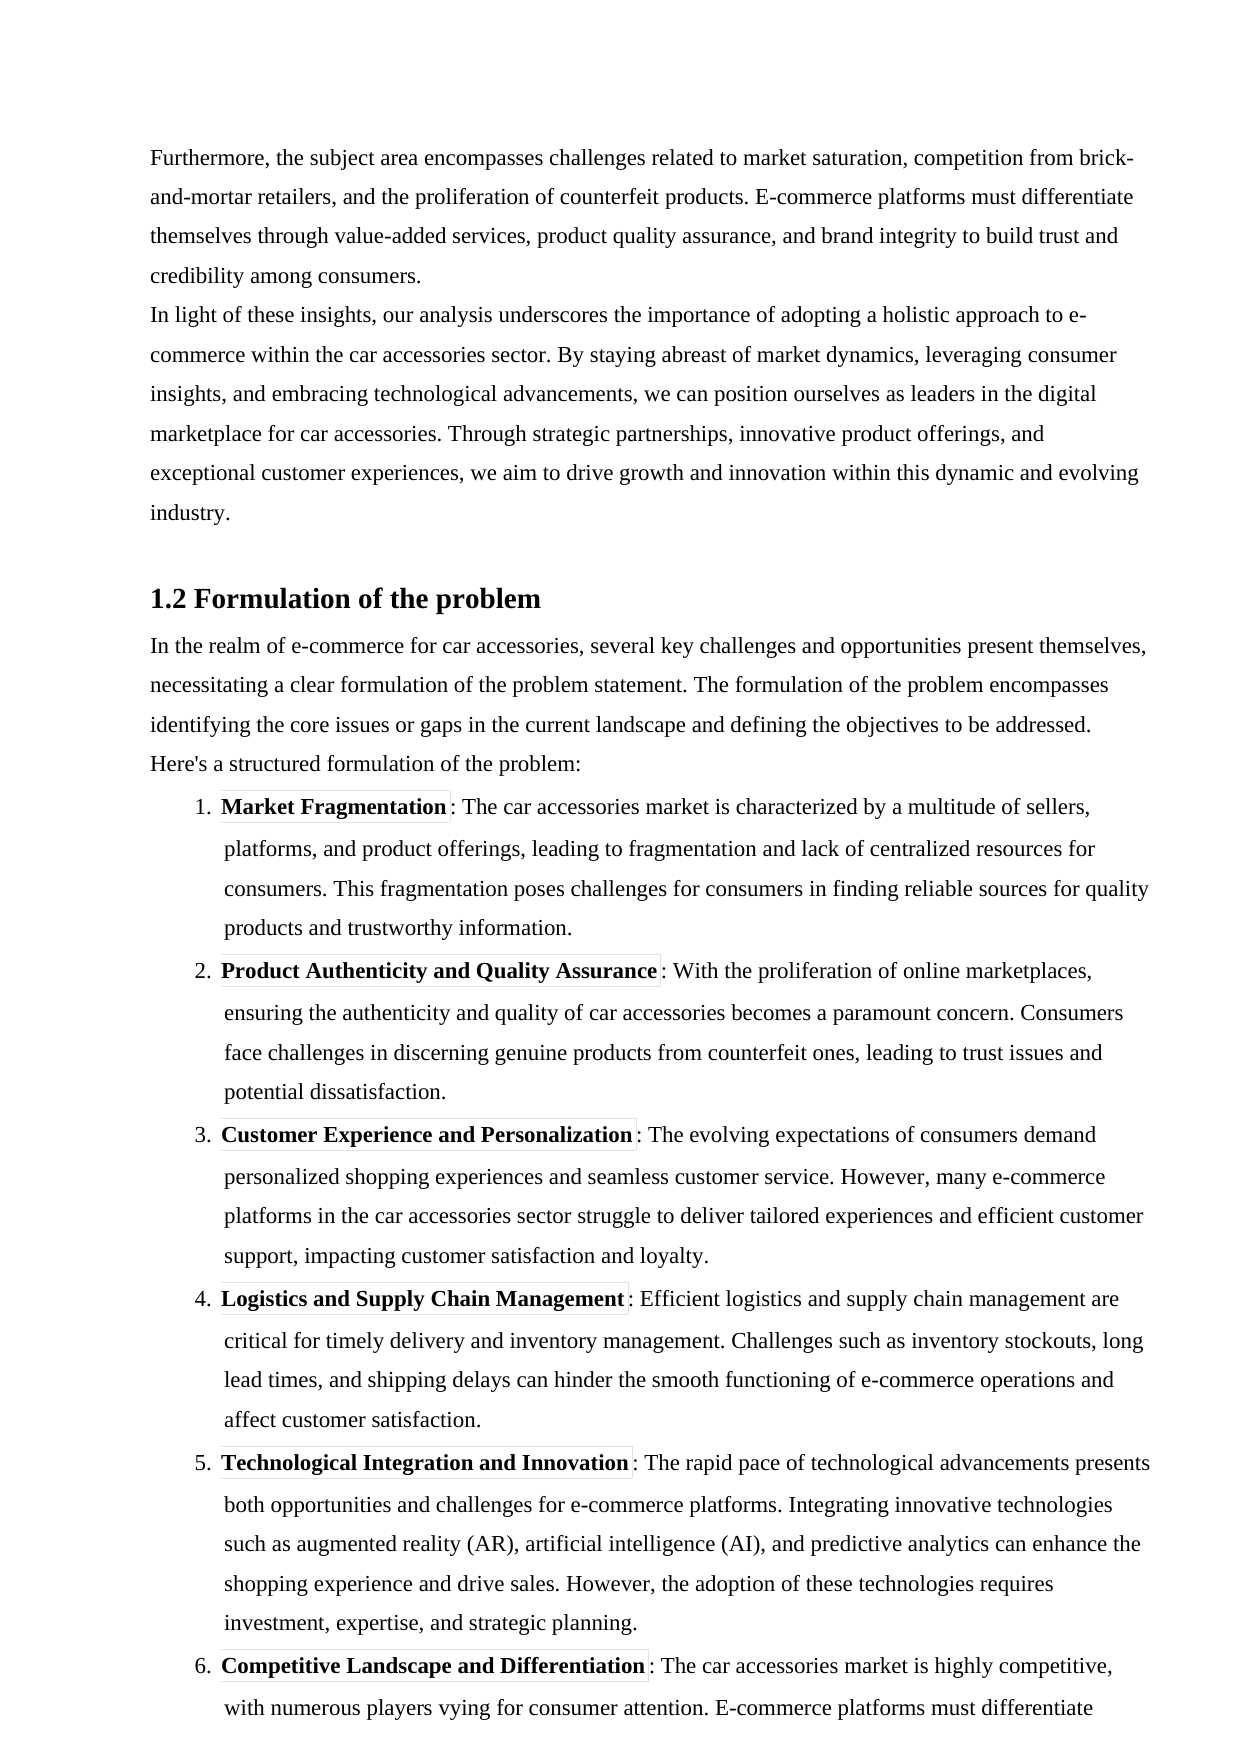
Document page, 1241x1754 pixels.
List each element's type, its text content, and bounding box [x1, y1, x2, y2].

list Technological Integration and Innovation: The rapid pace of technological advancements presents both opportunities and challenges for e-commerce platforms. Integrating innovative technologies such as augmented reality (AR), artificial intelligence (AI), and predictive analytics can enhance the shopping experience and drive sales. However, the adoption of these technologies requires investment, expertise, and strategic planning. [194, 1446, 1152, 1636]
list Product Authenticity and Quality Assurance: With the proliferation of online marketplaces, ensuring the authenticity and quality of car accessories becomes a paramount concern. Consumers face challenges in discerning genuine products from counterfeit ones, leading to trust issues and potential dissatisfaction. [194, 954, 1152, 1104]
list Logistics and Supply Chain Management: Efficient logistics and supply chain management are critical for timely delivery and inventory management. Challenges such as inventory stockouts, long lead times, and shipping delays can hinder the smooth functioning of e-commerce operations and affect customer satisfaction. [194, 1282, 1152, 1432]
text Furthermore, the subject area encompasses challenges related to market saturation, competition from brick-and-mortar retailers, and the proliferation of counterfeit products. E-commerce platforms must differentiate themselves through value-added services, product quality assurance, and brand integrity to build trust and credibility among consumers. [150, 143, 1152, 288]
text In light of these insights, our analysis underscores the importance of adopting a holistic approach to e-commerce within the car accessories sector. By staying abreast of market dynamics, leveraging consumer insights, and embracing technological advancements, we can position ourselves as leaders in the digital marketplace for car accessories. Through strategic partnerships, innovative product offerings, and exceptional customer experiences, we aim to drive growth and innovation within this dynamic and evolving industry. 1.2 Formulation of the problem [150, 301, 1152, 615]
list Competitive Landscape and Differentiation: The car accessories market is highly competitive, with numerous players vying for consumer attention. E-commerce platforms must differentiate [194, 1649, 1152, 1721]
list Market Fragmentation: The car accessories market is characterized by a multitude of sellers, platforms, and product offerings, leading to fragmentation and lack of centralized resources for consumers. This fragmentation poses challenges for consumers in finding reliable sources for quality products and trustworthy information. [194, 790, 1152, 941]
text In the realm of e-commerce for car accessories, several key challenges and opportunities present themselves, necessitating a clear formulation of the problem statement. The formulation of the problem encompasses identifying the core issues or gaps in the current landscape and defining the objectives to be addressed. Here's a structured formulation of the problem: [150, 632, 1152, 777]
list Customer Experience and Personalization: The evolving expectations of consumers demand personalized shopping experiences and seamless customer service. However, many e-commerce platforms in the car accessories sector struggle to deliver tailored experiences and efficient customer support, impacting customer satisfaction and loyalty. [194, 1118, 1152, 1268]
